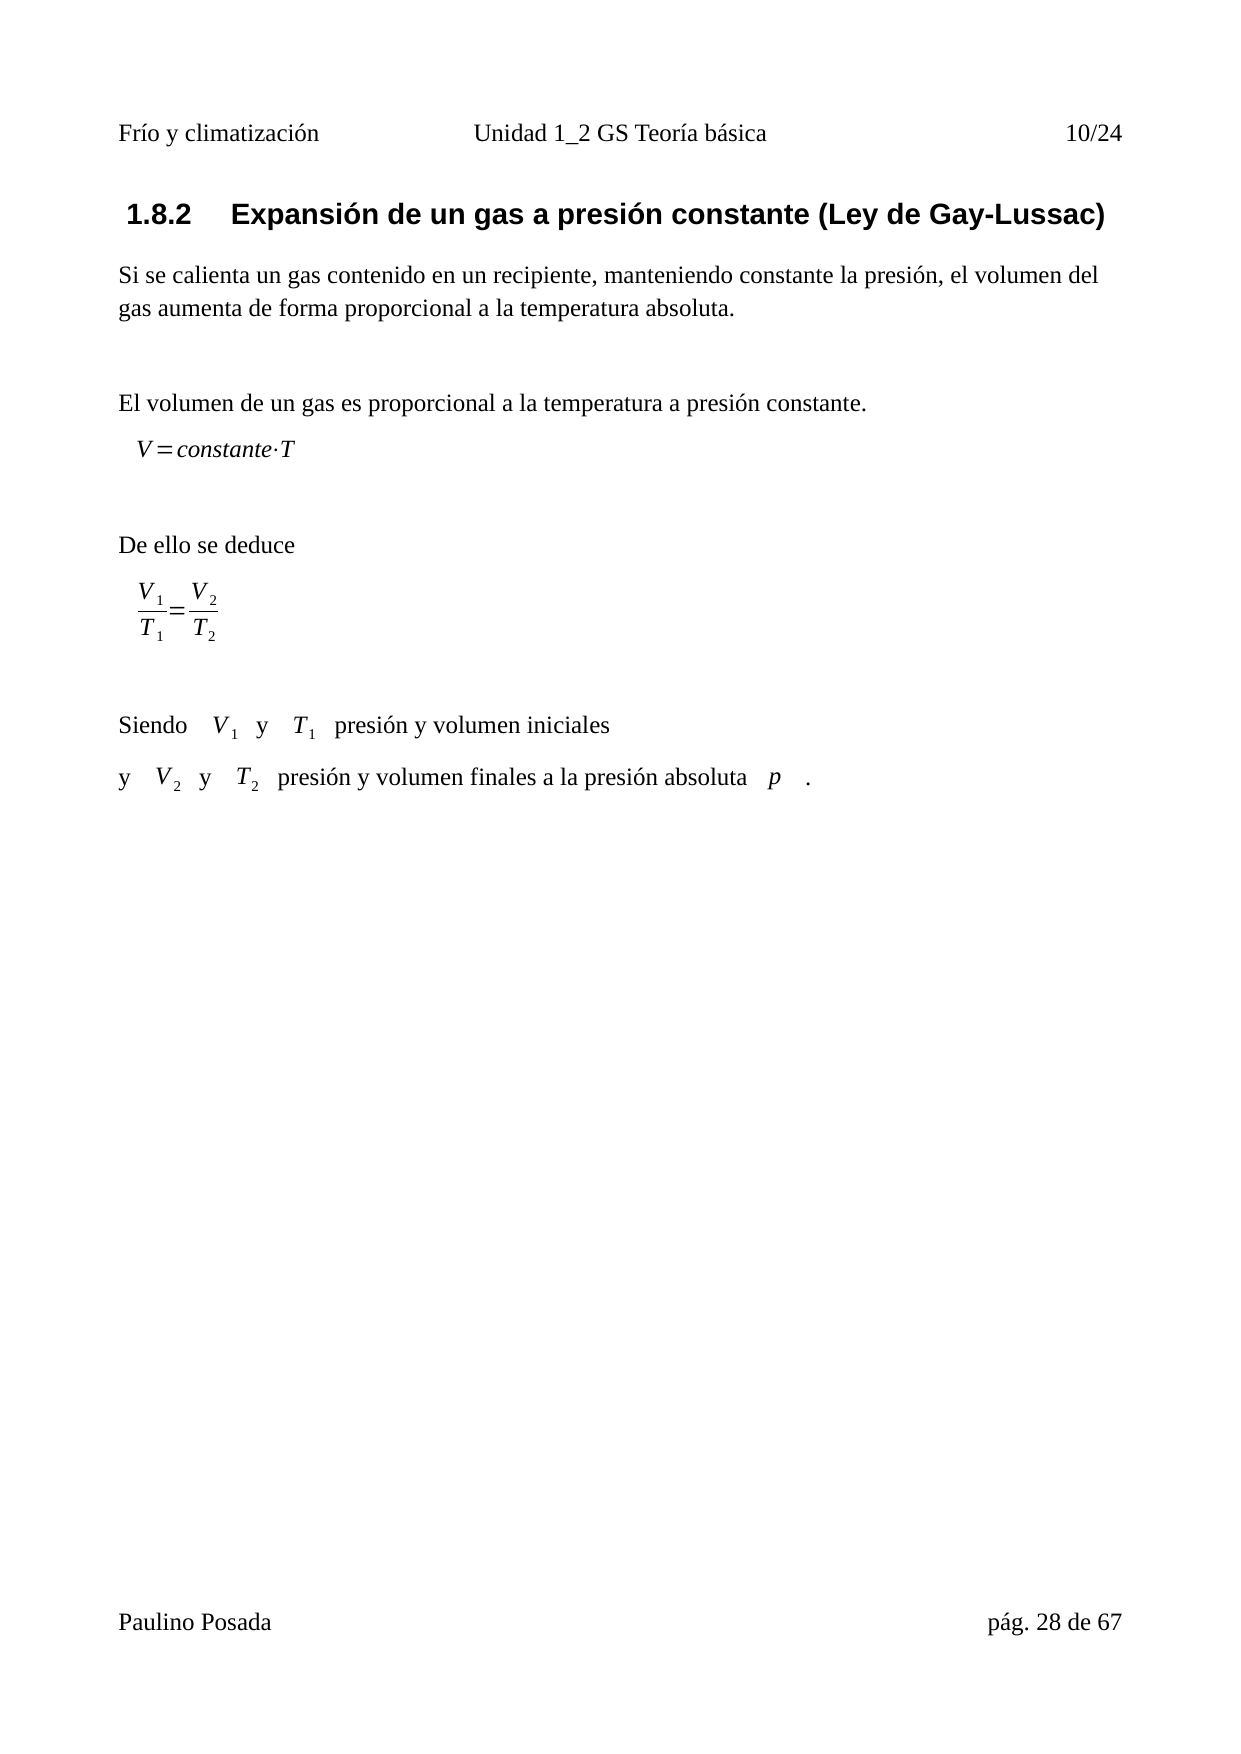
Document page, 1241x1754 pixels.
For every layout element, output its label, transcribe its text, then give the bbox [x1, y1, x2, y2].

text El volumen de un gas es proporcional a la temperatura a presión constante. [118, 388, 1122, 417]
text y y presión y volumen finales a la presión absoluta . [118, 762, 1122, 794]
text De ello se deduce [118, 530, 1122, 559]
text Si se calienta un gas contenido en un recipiente, manteniendo constante la presión, el volumen del gas aumenta de forma proporcional a la temperatura absoluta. [118, 260, 1122, 322]
text Siendo y presión y volumen iniciales [118, 711, 1122, 743]
subtitle Expansión de un gas a presión constante (Ley de Gay-Lussac) [118, 197, 1122, 231]
